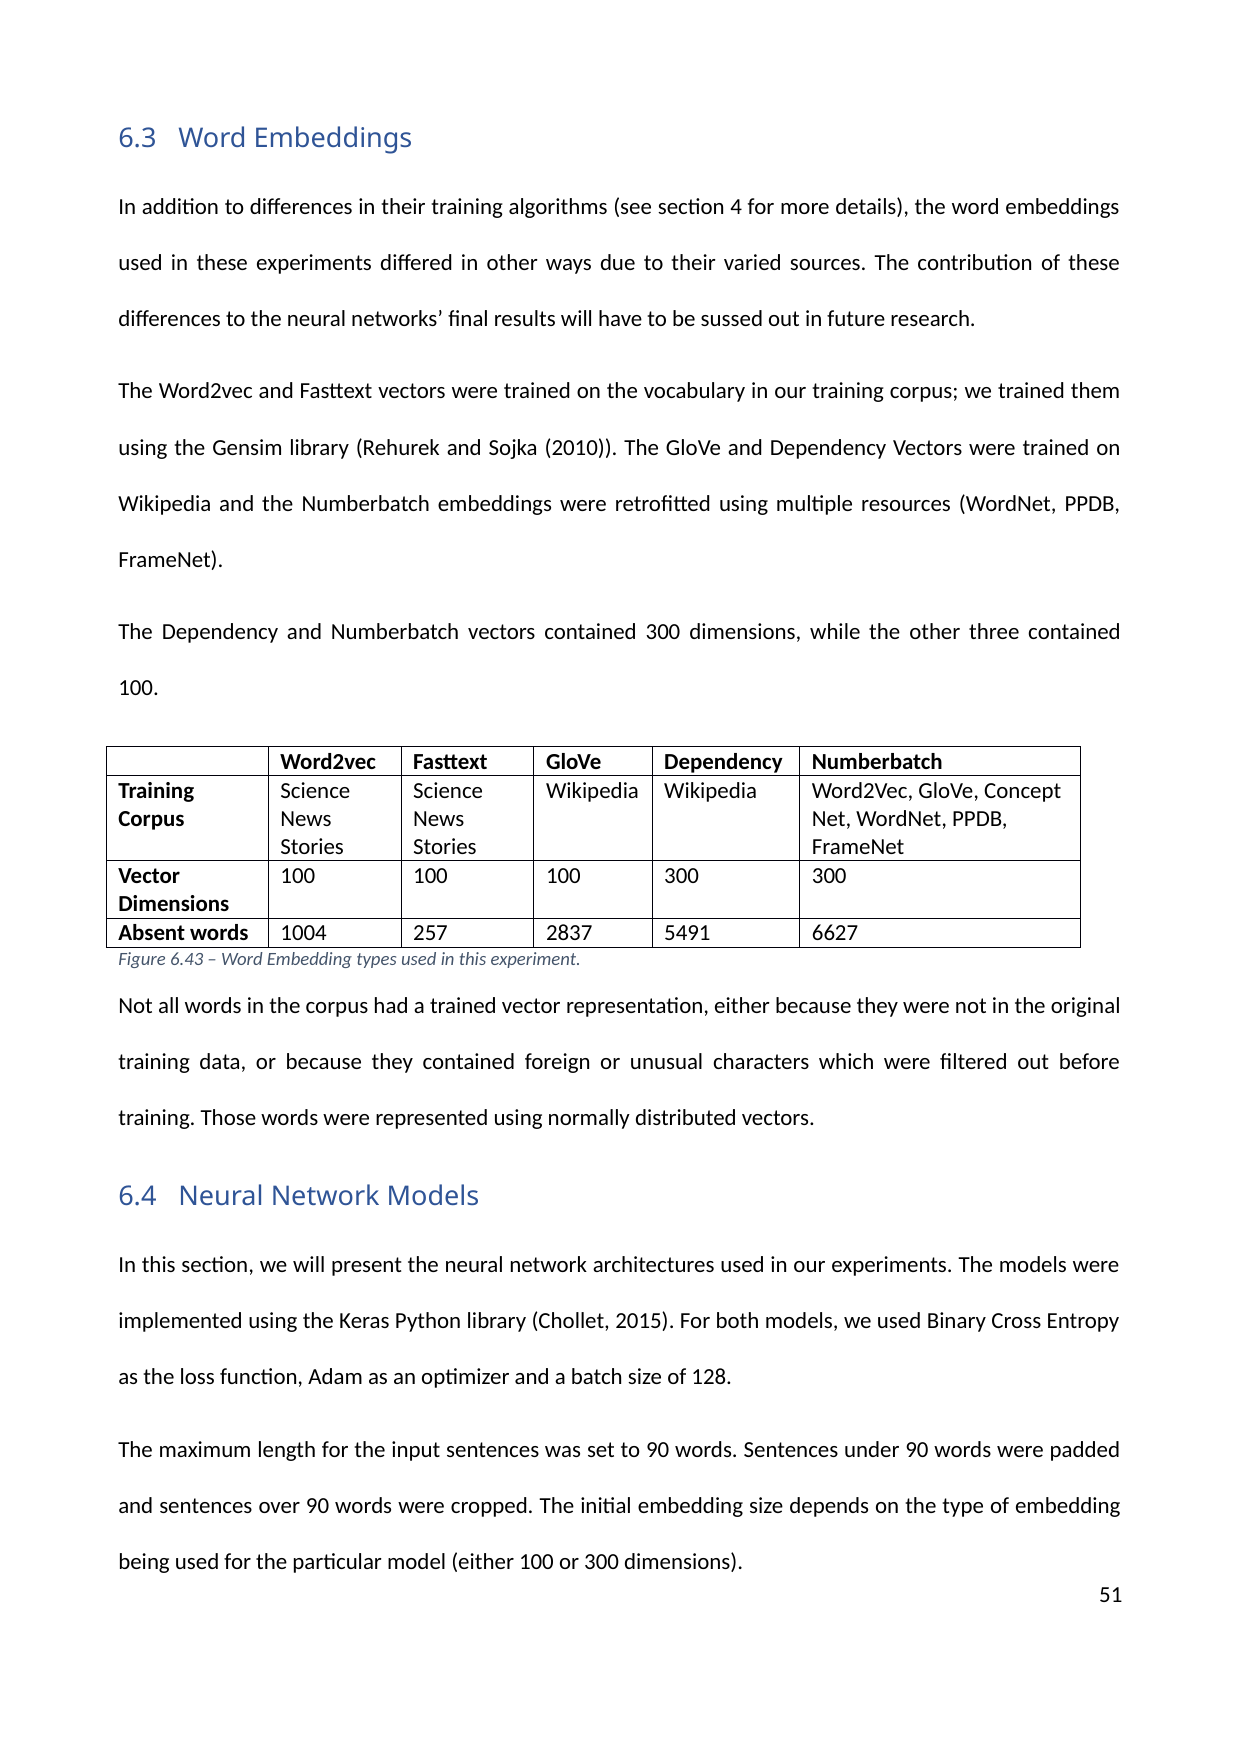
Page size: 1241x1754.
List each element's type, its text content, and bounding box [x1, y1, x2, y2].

table_header [107, 747, 268, 775]
table_cell Science News Stories [402, 776, 533, 860]
text In this section, we will present the neural network architectures used in our experiments. The models were implemented using the Keras Python library (Chollet, 2015). For both models, we used Binary Cross Entropy as the loss function, Adam as an optimizer and a batch size of 128. [118, 1250, 1122, 1390]
table_cell 300 [653, 861, 799, 917]
table_cell 1004 [269, 919, 401, 947]
text Not all words in the corpus had a trained vector representation, either because they were not in the original training data, or because they contained foreign or unusual characters which were filtered out before training. Those words were represented using normally distributed vectors. [118, 991, 1122, 1131]
table_cell 100 [402, 861, 533, 917]
table_cell 2837 [534, 919, 652, 947]
subtitle Neural Network Models [118, 1176, 1122, 1213]
table_cell Training Corpus [107, 776, 268, 860]
table_cell Wikipedia [534, 776, 652, 860]
table_header Dependency [653, 747, 799, 775]
table_cell Science News Stories [269, 776, 401, 860]
table_cell 5491 [653, 919, 799, 947]
table_header GloVe [534, 747, 652, 775]
table_header Numberbatch [800, 747, 1080, 775]
text In addition to differences in their training algorithms (see section 4 for more details), the word embeddings used in these experiments differed in other ways due to their varied sources. The contribution of these differences to the neural networks’ final results will have to be sussed out in future research. [118, 192, 1122, 332]
table_cell 100 [269, 861, 401, 917]
table_cell 6627 [800, 919, 1080, 947]
text The maximum length for the input sentences was set to 90 words. Sentences under 90 words were padded and sentences over 90 words were cropped. The initial embedding size depends on the type of embedding being used for the particular model (either 100 or 300 dimensions). [118, 1435, 1122, 1575]
table_cell Word2Vec, GloVe, Concept Net, WordNet, PPDB, FrameNet [800, 776, 1080, 860]
table_cell Wikipedia [653, 776, 799, 860]
table_cell 100 [534, 861, 652, 917]
subtitle Word Embeddings [118, 118, 1122, 155]
table_header Fasttext [402, 747, 533, 775]
text The Word2vec and Fasttext vectors were trained on the vocabulary in our training corpus; we trained them using the Gensim library (Rehurek and Sojka (2010)). The GloVe and Dependency Vectors were trained on Wikipedia and the Numberbatch embeddings were retrofitted using multiple resources (WordNet, PPDB, FrameNet). [118, 377, 1122, 573]
table_cell Absent words [107, 919, 268, 947]
table_header Word2vec [269, 747, 401, 775]
text The Dependency and Numberbatch vectors contained 300 dimensions, while the other three contained 100. [118, 617, 1122, 702]
table_cell 300 [800, 861, 1080, 917]
table_cell 257 [402, 919, 533, 947]
text Figure 6.43 – Word Embedding types used in this experiment. [118, 948, 1122, 971]
table_cell Vector Dimensions [107, 861, 268, 917]
